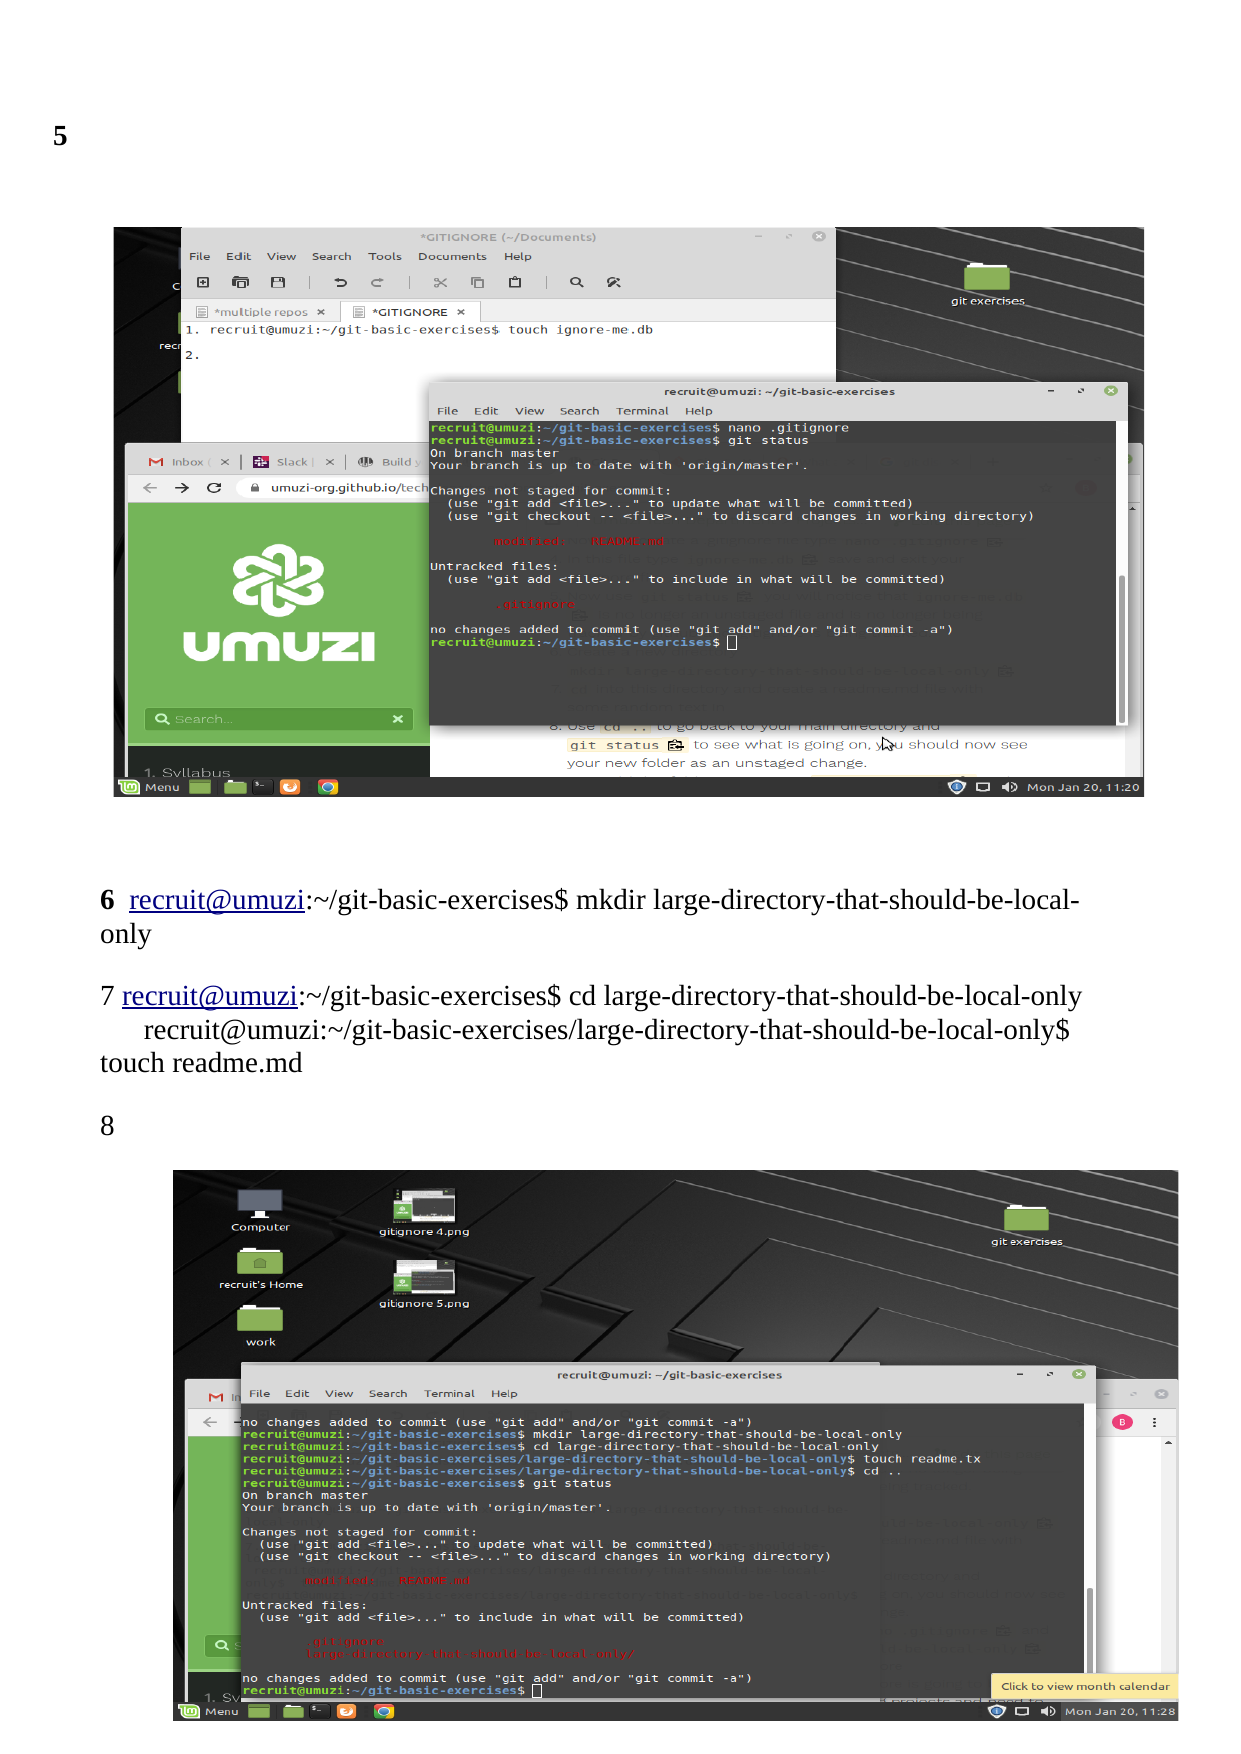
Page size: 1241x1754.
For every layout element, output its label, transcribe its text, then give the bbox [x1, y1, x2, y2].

text 7 recruit@umuzi:~/git-basic-exercises$ cd large-directory-that-should-be-local-only [100, 978, 1123, 1012]
text 6 recruit@umuzi:~/git-basic-exercises$ mkdir large-directory-that-should-be-local-only [100, 882, 1123, 949]
text recruit@umuzi:~/git-basic-exercises/large-directory-that-should-be-local-only$ touch readme.md [100, 1012, 1123, 1079]
text 5 [53, 118, 1123, 152]
text 8 [100, 1108, 1123, 1141]
picture [113, 227, 1145, 797]
picture [173, 1170, 1179, 1721]
